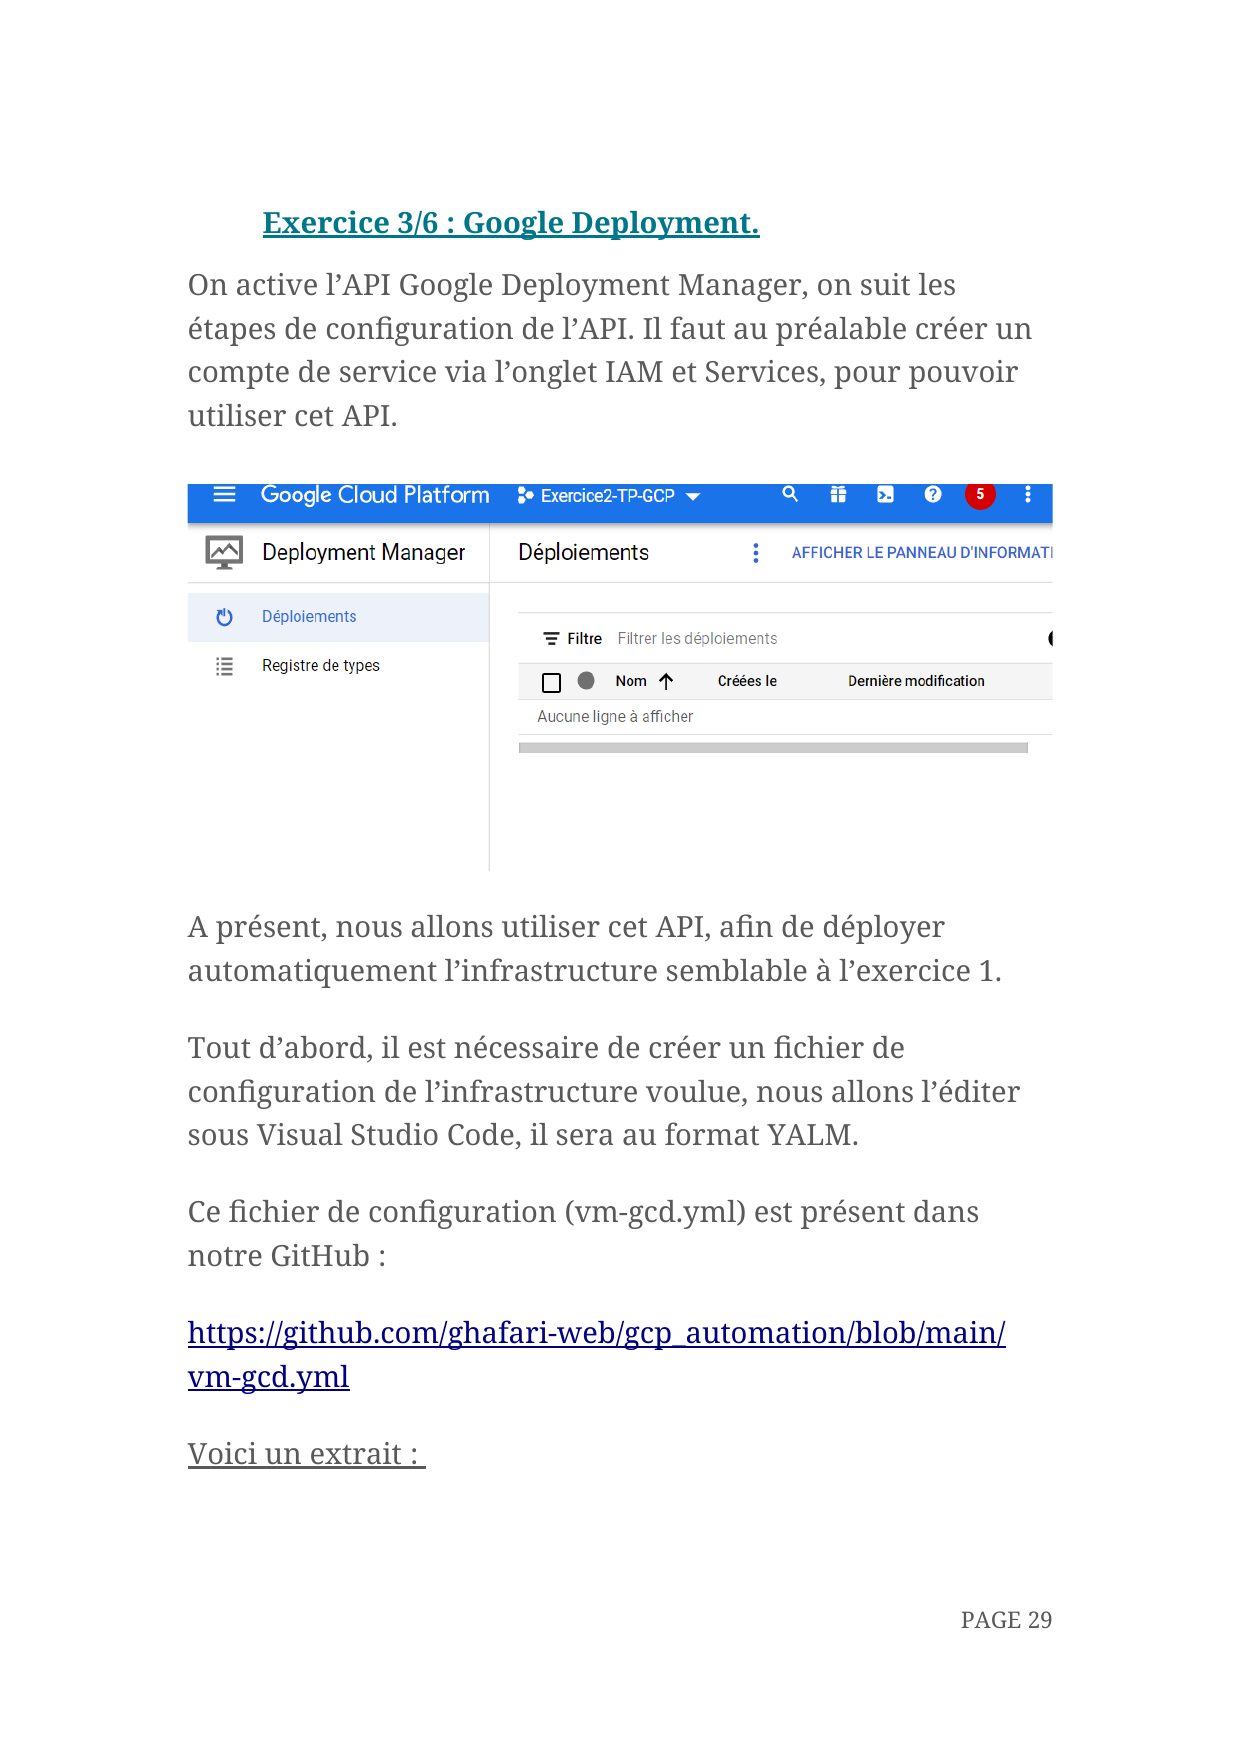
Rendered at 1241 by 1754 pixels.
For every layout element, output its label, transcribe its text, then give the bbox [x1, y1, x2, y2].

text Tout d’abord, il est nécessaire de créer un fichier de configuration de l’infrastructure voulue, nous allons l’éditer sous Visual Studio Code, il sera au format YALM. [187, 1027, 1053, 1154]
text Ce fichier de configuration (vm-gcd.yml) est présent dans notre GitHub : [187, 1192, 1053, 1275]
text Voici un extrait : [187, 1433, 1053, 1473]
text On active l’API Google Deployment Manager, on suit les étapes de configuration de l’API. Il faut au préalable créer un compte de service via l’onglet IAM et Services, pour pouvoir utiliser cet API. [187, 264, 1053, 435]
subtitle Exercice 3/6 : Google Deployment. [187, 202, 1053, 242]
text A présent, nous allons utiliser cet API, afin de déployer automatiquement l’infrastructure semblable à l’exercice 1. [187, 907, 1053, 990]
text https://github.com/ghafari-web/gcp_automation/blob/main/vm-gcd.yml [187, 1312, 1053, 1396]
